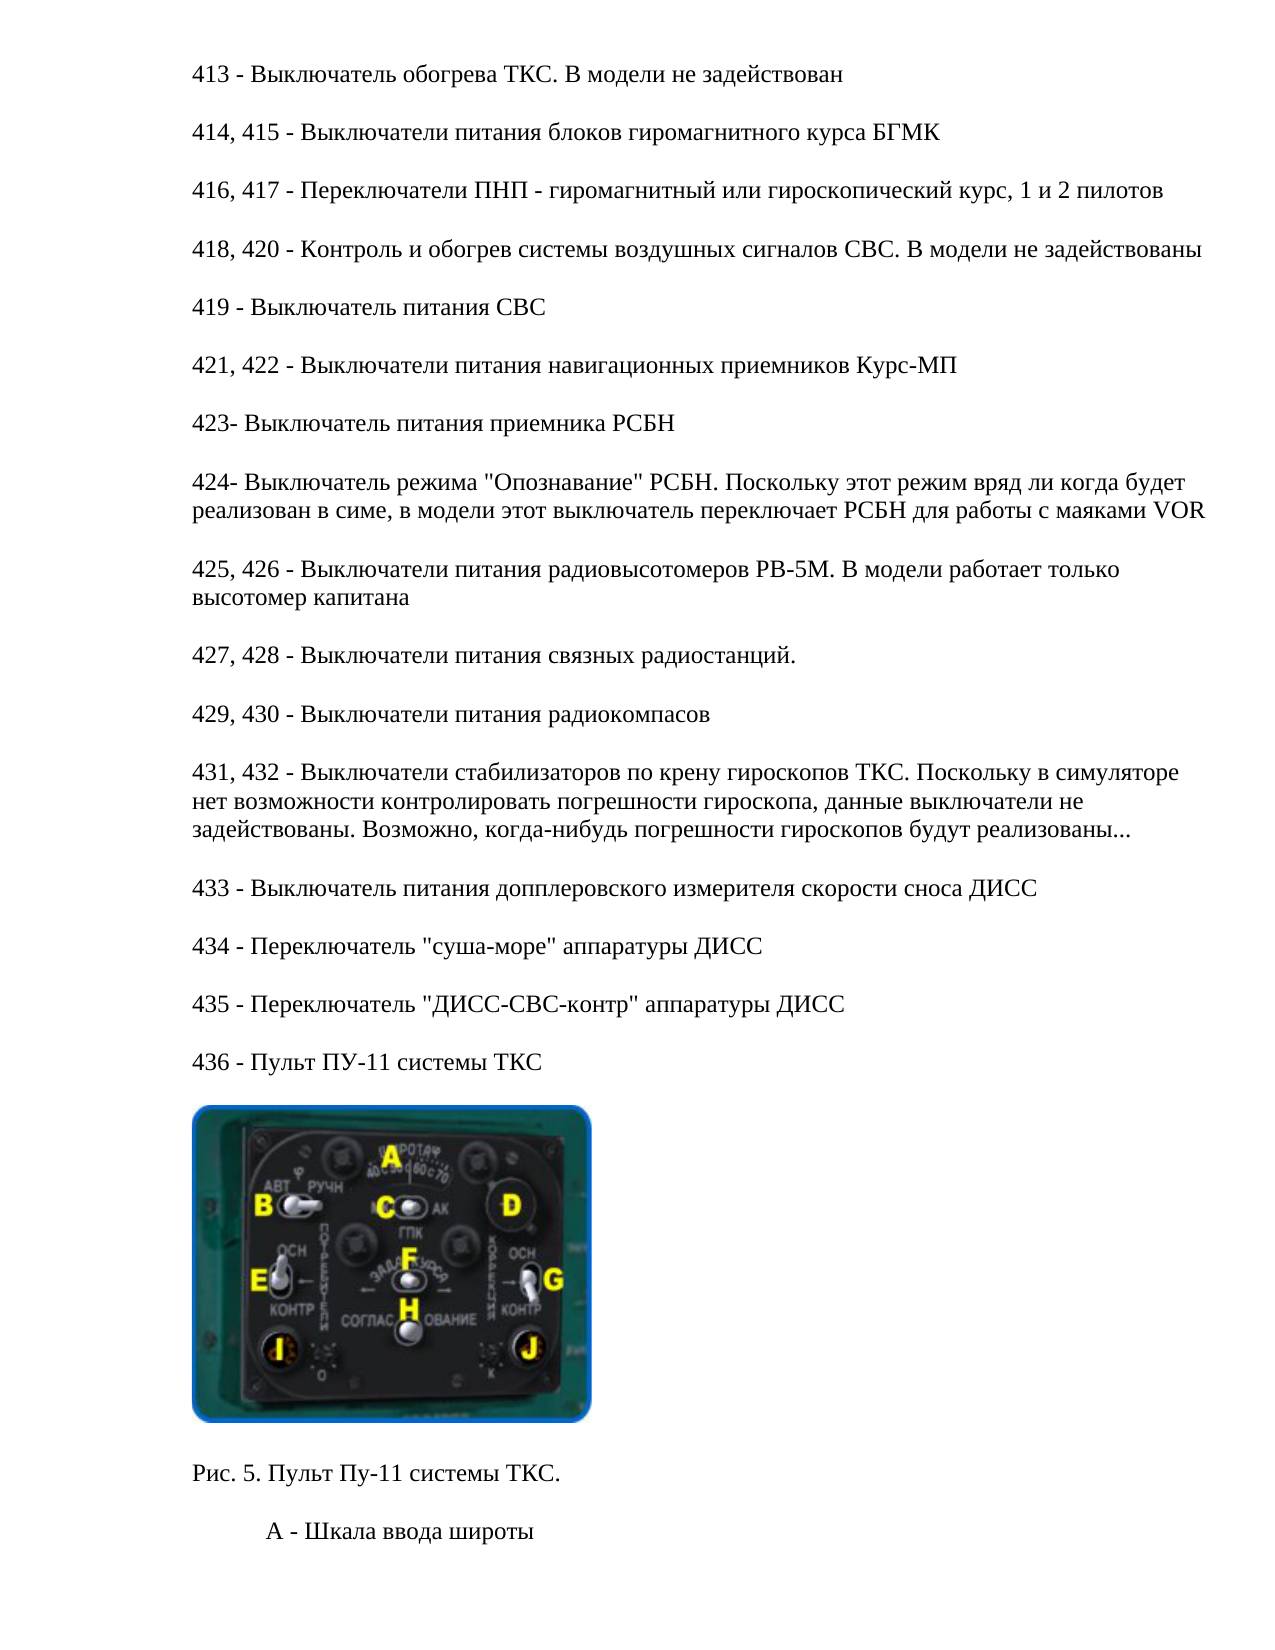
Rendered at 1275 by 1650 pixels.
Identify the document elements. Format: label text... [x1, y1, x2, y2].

list Рис. 5. Пульт Пу-11 системы ТКС. [162, 1458, 1216, 1487]
list 424- Выключатель режима "Опознавание" РСБН. Поскольку этот режим вряд ли когда будет реализован в симе, в модели этот выключатель переключает РСБН для работы с маяками VOR [162, 467, 1216, 524]
list 434 - Переключатель "суша-море" аппаратуры ДИСС [162, 931, 1216, 960]
list 425, 426 - Выключатели питания радиовысотомеров РВ-5М. В модели работает только высотомер капитана [162, 554, 1216, 611]
list 418, 420 - Контроль и обогрев системы воздушных сигналов СВС. В модели не задействованы [162, 234, 1216, 262]
list 414, 415 - Выключатели питания блоков гиромагнитного курса БГМК [162, 117, 1216, 146]
list 427, 428 - Выключатели питания связных радиостанций. [162, 641, 1216, 669]
list 433 - Выключатель питания допплеровского измерителя скорости сноса ДИСС [162, 873, 1216, 902]
list 413 - Выключатель обогрева ТКС. В модели не задействован [162, 59, 1216, 88]
list 419 - Выключатель питания СВС [162, 292, 1216, 321]
list 416, 417 - Переключатели ПНП - гиромагнитный или гироскопический курс, 1 и 2 пилотов [162, 176, 1216, 204]
list 435 - Переключатель "ДИСС-СВС-контр" аппаратуры ДИСС [162, 989, 1216, 1018]
list 429, 430 - Выключатели питания радиокомпасов [162, 699, 1216, 728]
picture [191, 1105, 592, 1423]
list 436 - Пульт ПУ-11 системы ТКС [162, 1047, 1216, 1076]
list 421, 422 - Выключатели питания навигационных приемников Курс-МП [162, 350, 1216, 379]
list 423- Выключатель питания приемника РСБН [162, 408, 1216, 437]
list A - Шкала ввода широты [236, 1516, 1216, 1545]
list 431, 432 - Выключатели стабилизаторов по крену гироскопов ТКС. Поскольку в симуляторе нет возможности контролировать погрешности гироскопа, данные выключатели не задействованы. Возможно, когда-нибудь погрешности гироскопов будут реализованы... [162, 757, 1216, 843]
